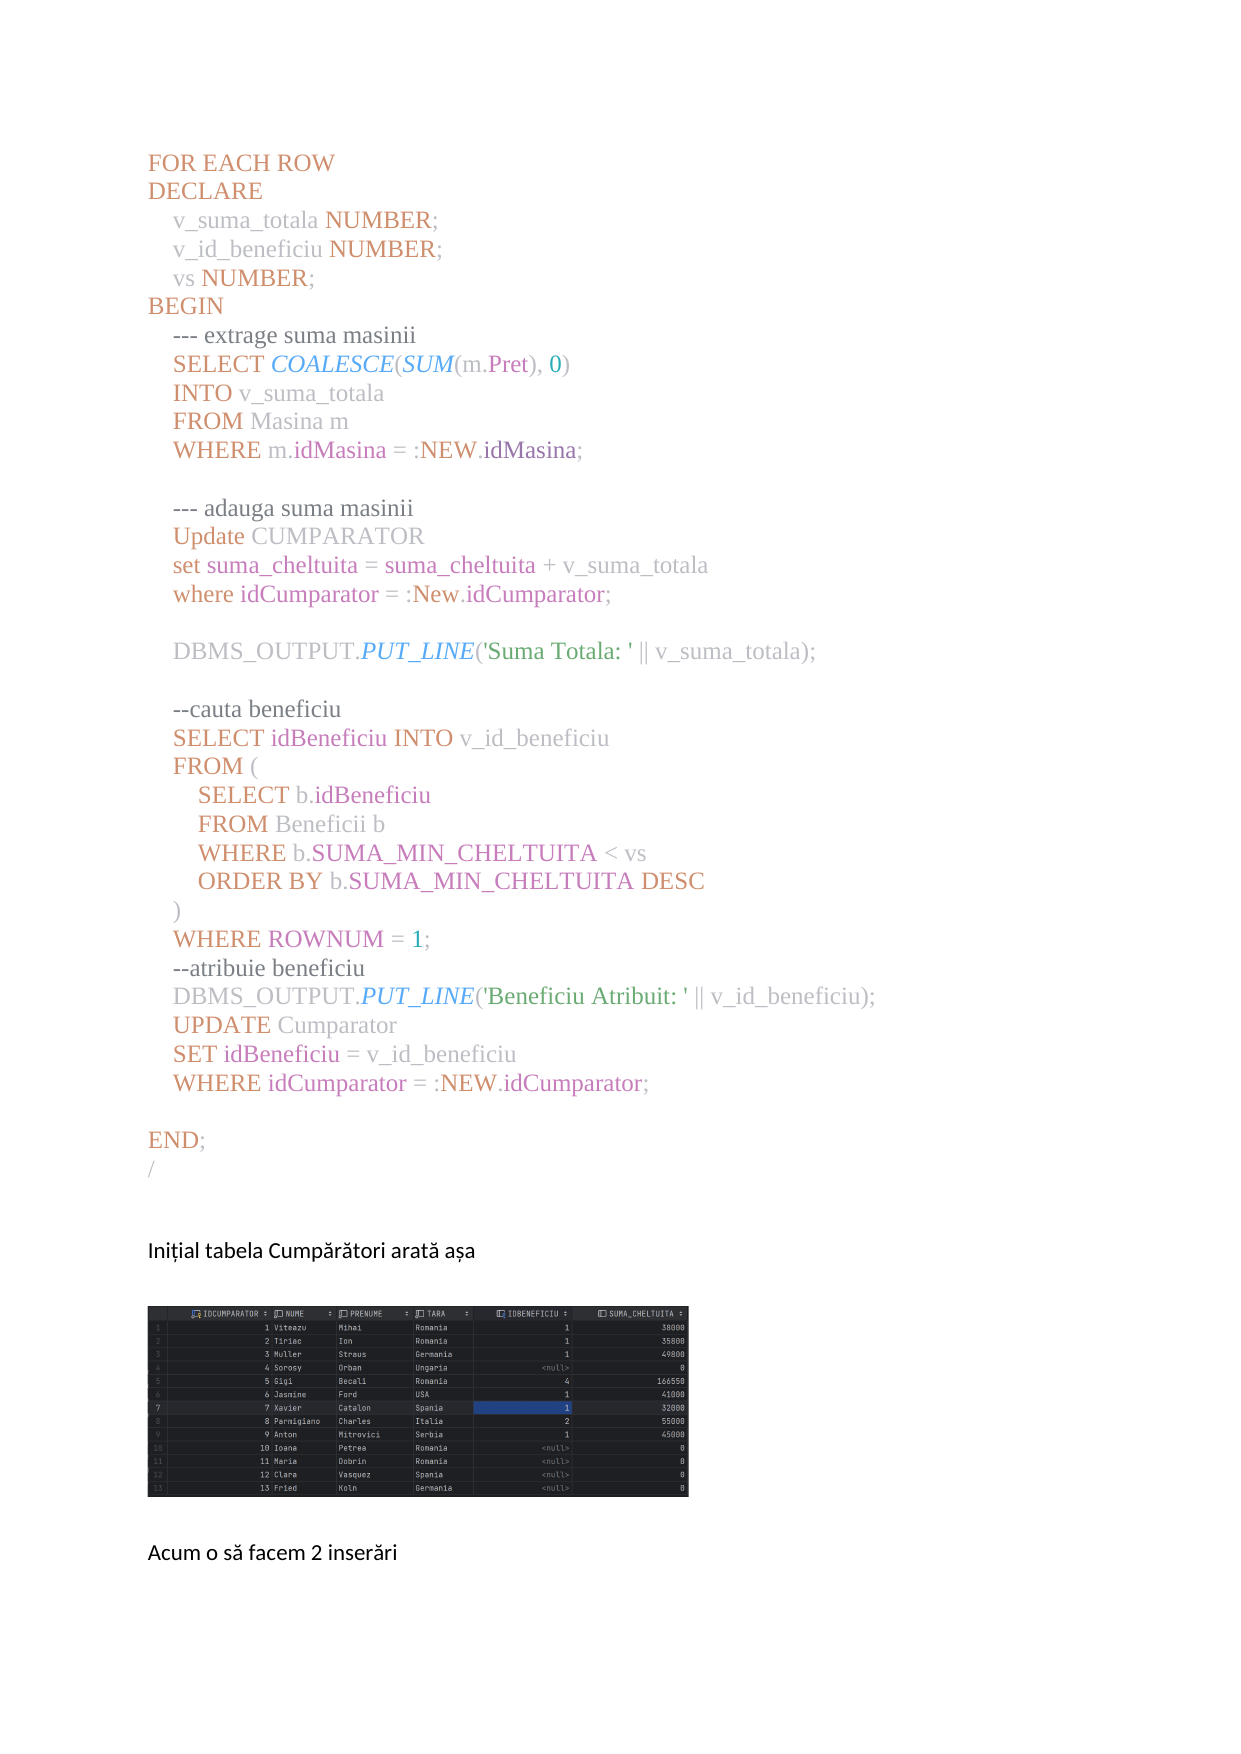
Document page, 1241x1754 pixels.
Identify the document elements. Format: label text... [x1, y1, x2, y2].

text Inițial tabela Cumpărători arată așa [148, 1236, 1093, 1264]
text FOR EACH ROW DECLARE v_suma_totala NUMBER; v_id_beneficiu NUMBER; vs NUMBER; BEGIN --- extrage suma masinii SELECT COALESCE(SUM(m.Pret), 0) INTO v_suma_totala FROM Masina m WHERE m.idMasina = :NEW.idMasina; --- adauga suma masinii Update CUMPARATOR set suma_cheltuita = suma_cheltuita + v_suma_totala where idCumparator = :New.idCumparator; DBMS_OUTPUT.PUT_LINE('Suma Totala: ' || v_suma_totala); --cauta beneficiu SELECT idBeneficiu INTO v_id_beneficiu FROM ( SELECT b.idBeneficiu FROM Beneficii b WHERE b.SUMA_MIN_CHELTUITA < vs ORDER BY b.SUMA_MIN_CHELTUITA DESC ) WHERE ROWNUM = 1; --atribuie beneficiu DBMS_OUTPUT.PUT_LINE('Beneficiu Atribuit: ' || v_id_beneficiu); UPDATE Cumparator SET idBeneficiu = v_id_beneficiu WHERE idCumparator = :NEW.idCumparator; END; / [148, 148, 1093, 1183]
text Acum o să facem 2 inserări [148, 1538, 1093, 1566]
